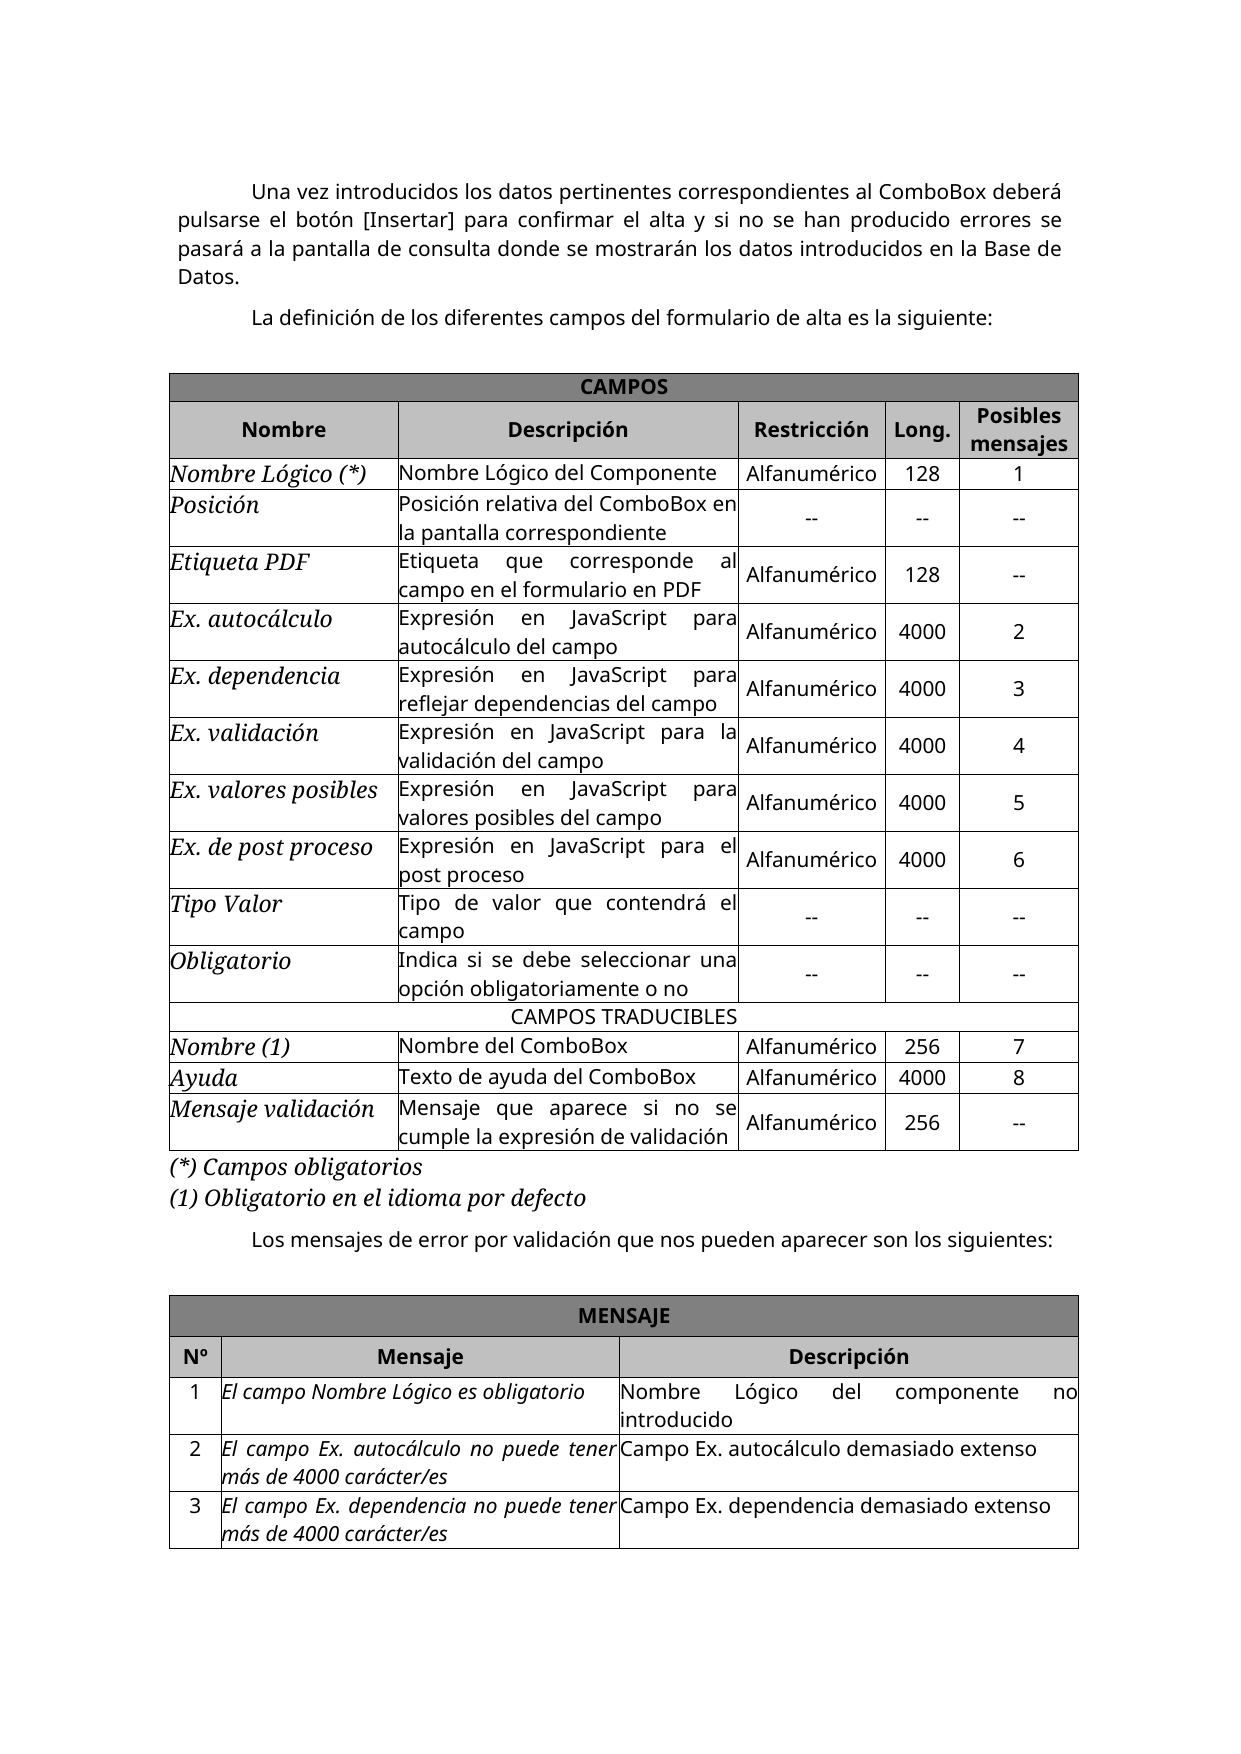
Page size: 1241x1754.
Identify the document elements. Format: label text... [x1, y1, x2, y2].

text La definición de los diferentes campos del formulario de alta es la siguiente: [177, 303, 1063, 331]
table_cell Nombre Lógico (*) [170, 459, 398, 489]
table_cell Alfanumérico [739, 1032, 885, 1062]
table_cell Nombre Lógico del componente no introducido [620, 1378, 1078, 1434]
table_cell Obligatorio [170, 946, 398, 1002]
table_cell 4000 [886, 661, 959, 717]
table_cell Alfanumérico [739, 661, 885, 717]
table_cell Mensaje que aparece si no se cumple la expresión de validación [399, 1094, 738, 1150]
table_cell Expresión en JavaScript para reflejar dependencias del campo [399, 661, 738, 717]
table_cell CAMPOS TRADUCIBLES [170, 1003, 1078, 1031]
table_cell Alfanumérico [739, 547, 885, 603]
table_header [1079, 1295, 1240, 1336]
table_header MENSAJE [170, 1296, 1078, 1336]
table_cell 3 [960, 661, 1078, 717]
table_cell Expresión en JavaScript para valores posibles del campo [399, 775, 738, 831]
table_cell Ex. valores posibles [170, 775, 398, 831]
table_cell 2 [960, 604, 1078, 660]
table_cell 4 [960, 718, 1078, 774]
table_cell [1079, 1434, 1240, 1491]
table_cell 128 [886, 547, 959, 603]
table_cell Descripción [620, 1337, 1078, 1377]
table_cell 4000 [886, 832, 959, 888]
table_cell Texto de ayuda del ComboBox [399, 1063, 738, 1093]
table_cell -- [739, 889, 885, 945]
table_cell 1 [170, 1378, 221, 1434]
table_cell 1 [960, 459, 1078, 489]
table_cell 3 [170, 1492, 221, 1548]
table_cell 4000 [886, 775, 959, 831]
table_cell Tipo de valor que contendrá el campo [399, 889, 738, 945]
table_cell Nombre [170, 402, 398, 458]
table_cell 5 [960, 775, 1078, 831]
table_cell 256 [886, 1094, 959, 1150]
table_cell Etiqueta que corresponde al campo en el formulario en PDF [399, 547, 738, 603]
table_cell [1079, 1377, 1240, 1434]
table_cell 2 [170, 1435, 221, 1491]
text Los mensajes de error por validación que nos pueden aparecer son los siguientes: [177, 1225, 1063, 1254]
table_cell Ayuda [170, 1063, 398, 1093]
table_cell El campo Ex. autocálculo no puede tener más de 4000 carácter/es [222, 1435, 619, 1491]
table_cell Ex. dependencia [170, 661, 398, 717]
table_cell -- [960, 490, 1078, 546]
table_cell Indica si se debe seleccionar una opción obligatoriamente o no [399, 946, 738, 1002]
table_cell 256 [886, 1032, 959, 1062]
table_cell Alfanumérico [739, 832, 885, 888]
table_cell -- [886, 946, 959, 1002]
table_cell Mensaje validación [170, 1094, 398, 1150]
table_cell Alfanumérico [739, 775, 885, 831]
table_cell 7 [960, 1032, 1078, 1062]
text Una vez introducidos los datos pertinentes correspondientes al ComboBox deberá pulsarse el botón [Insertar] para confirmar el alta y si no se han producido errores se pasará a la pantalla de consulta donde se mostrarán los datos introducidos en la Base de Datos. [177, 177, 1063, 291]
table_cell 128 [886, 459, 959, 489]
table_cell 4000 [886, 604, 959, 660]
table_cell [1079, 1336, 1240, 1377]
table_cell Alfanumérico [739, 1063, 885, 1093]
table_cell -- [886, 889, 959, 945]
table_cell -- [960, 1094, 1078, 1150]
table_cell Nombre (1) [170, 1032, 398, 1062]
table_cell -- [960, 946, 1078, 1002]
table_cell Ex. de post proceso [170, 832, 398, 888]
table_cell Nombre del ComboBox [399, 1032, 738, 1062]
table_cell 4000 [886, 1063, 959, 1093]
table_cell Alfanumérico [739, 459, 885, 489]
table_cell Etiqueta PDF [170, 547, 398, 603]
table_cell (*) Campos obligatorios [169, 1151, 1078, 1182]
table_cell Restricción [739, 402, 885, 458]
table_cell Tipo Valor [170, 889, 398, 945]
table_header CAMPOS [170, 374, 1078, 401]
table_cell Campo Ex. autocálculo demasiado extenso [620, 1435, 1078, 1491]
table_cell Alfanumérico [739, 718, 885, 774]
table_cell 4000 [886, 718, 959, 774]
table_cell [1079, 1491, 1240, 1548]
table_cell Nº [170, 1337, 221, 1377]
table_cell Ex. validación [170, 718, 398, 774]
table_cell Descripción [399, 402, 738, 458]
table_cell Alfanumérico [739, 604, 885, 660]
table_cell Posibles mensajes [960, 402, 1078, 458]
table_cell El campo Nombre Lógico es obligatorio [222, 1378, 619, 1434]
table_cell -- [960, 889, 1078, 945]
table_cell Long. [886, 402, 959, 458]
table_cell 8 [960, 1063, 1078, 1093]
table_cell Posición relativa del ComboBox en la pantalla correspondiente [399, 490, 738, 546]
table_cell Ex. autocálculo [170, 604, 398, 660]
table_cell Posición [170, 490, 398, 546]
table_cell (1) Obligatorio en el idioma por defecto [169, 1182, 1078, 1213]
table_cell -- [739, 490, 885, 546]
table_cell -- [739, 946, 885, 1002]
table_cell Campo Ex. dependencia demasiado extenso [620, 1492, 1078, 1548]
table_cell -- [886, 490, 959, 546]
table_cell El campo Ex. dependencia no puede tener más de 4000 carácter/es [222, 1492, 619, 1548]
table_cell Nombre Lógico del Componente [399, 459, 738, 489]
table_cell Expresión en JavaScript para el post proceso [399, 832, 738, 888]
table_cell 6 [960, 832, 1078, 888]
table_cell Alfanumérico [739, 1094, 885, 1150]
table_cell Mensaje [222, 1337, 619, 1377]
table_cell Expresión en JavaScript para autocálculo del campo [399, 604, 738, 660]
table_cell -- [960, 547, 1078, 603]
table_cell Expresión en JavaScript para la validación del campo [399, 718, 738, 774]
